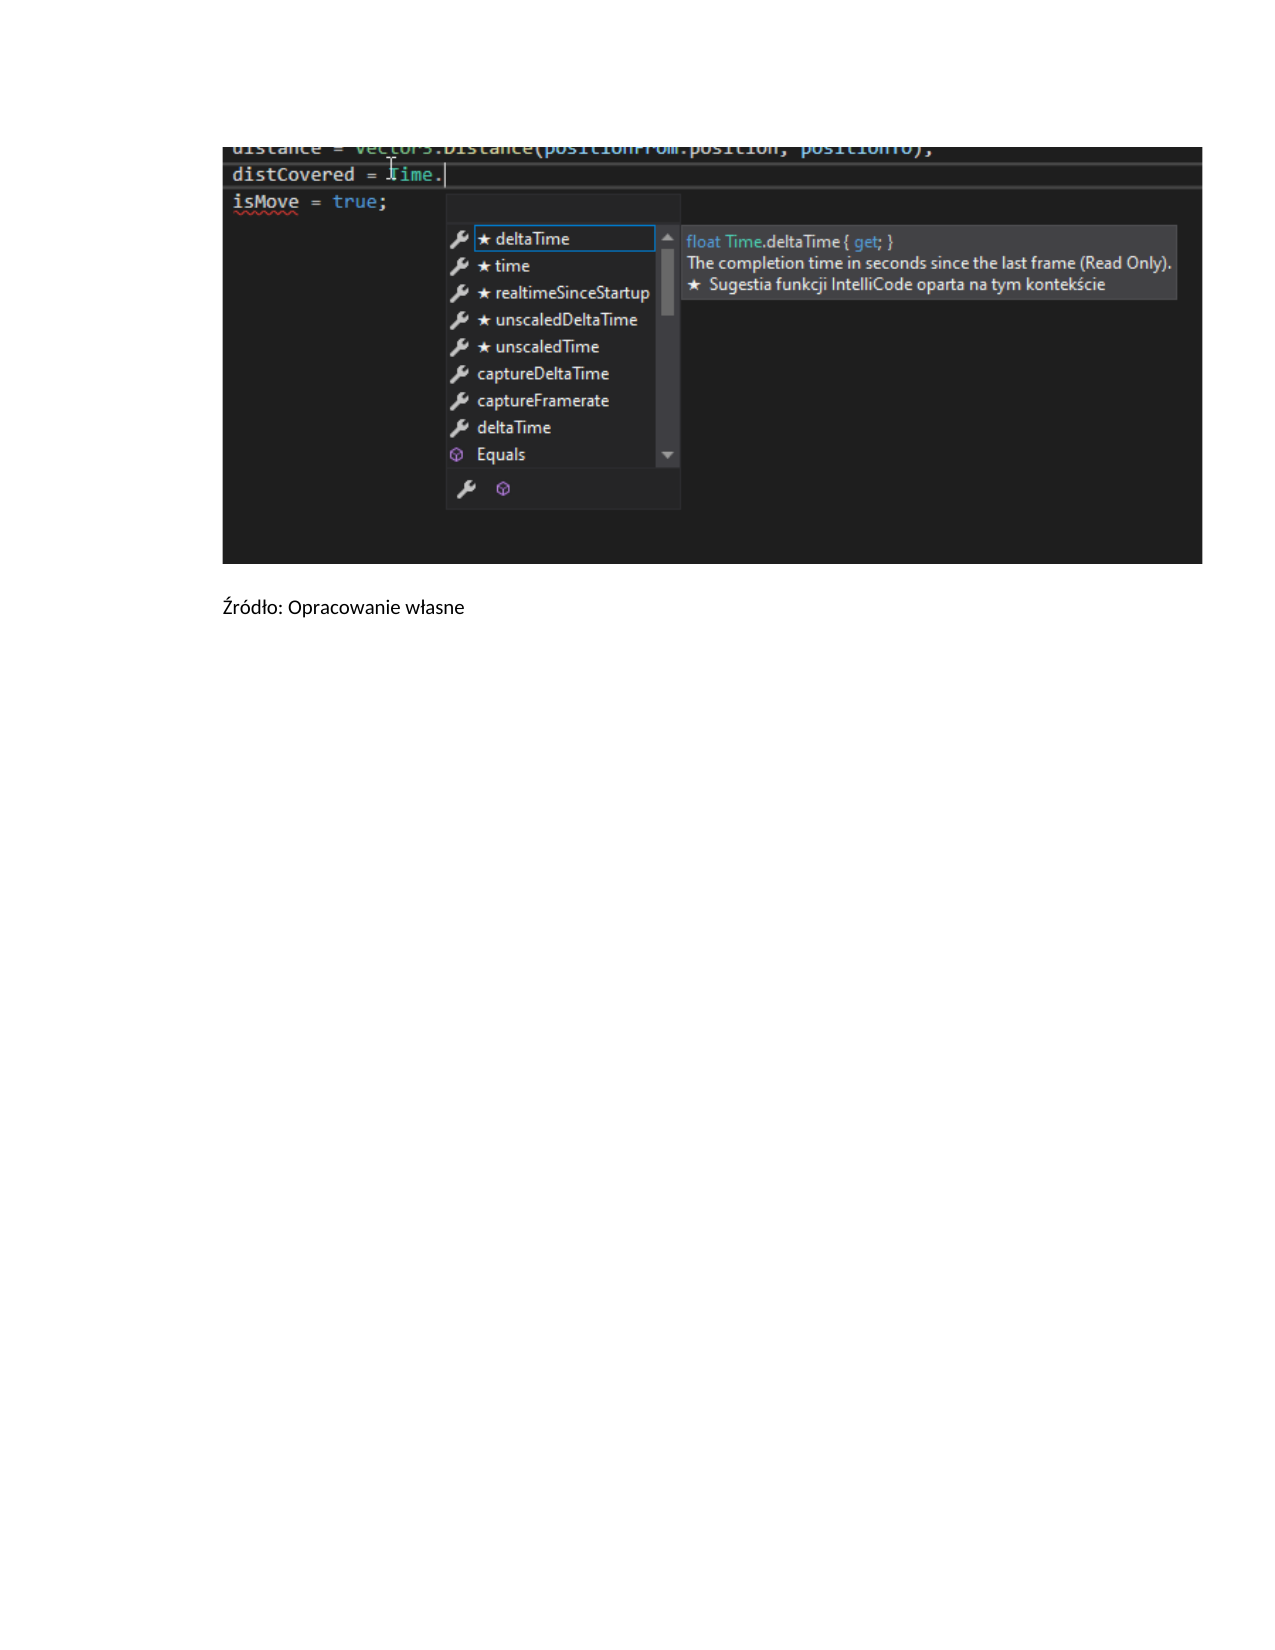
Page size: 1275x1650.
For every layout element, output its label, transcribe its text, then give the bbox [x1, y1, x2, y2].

text Źródło: Opracowanie własne [223, 594, 1127, 620]
